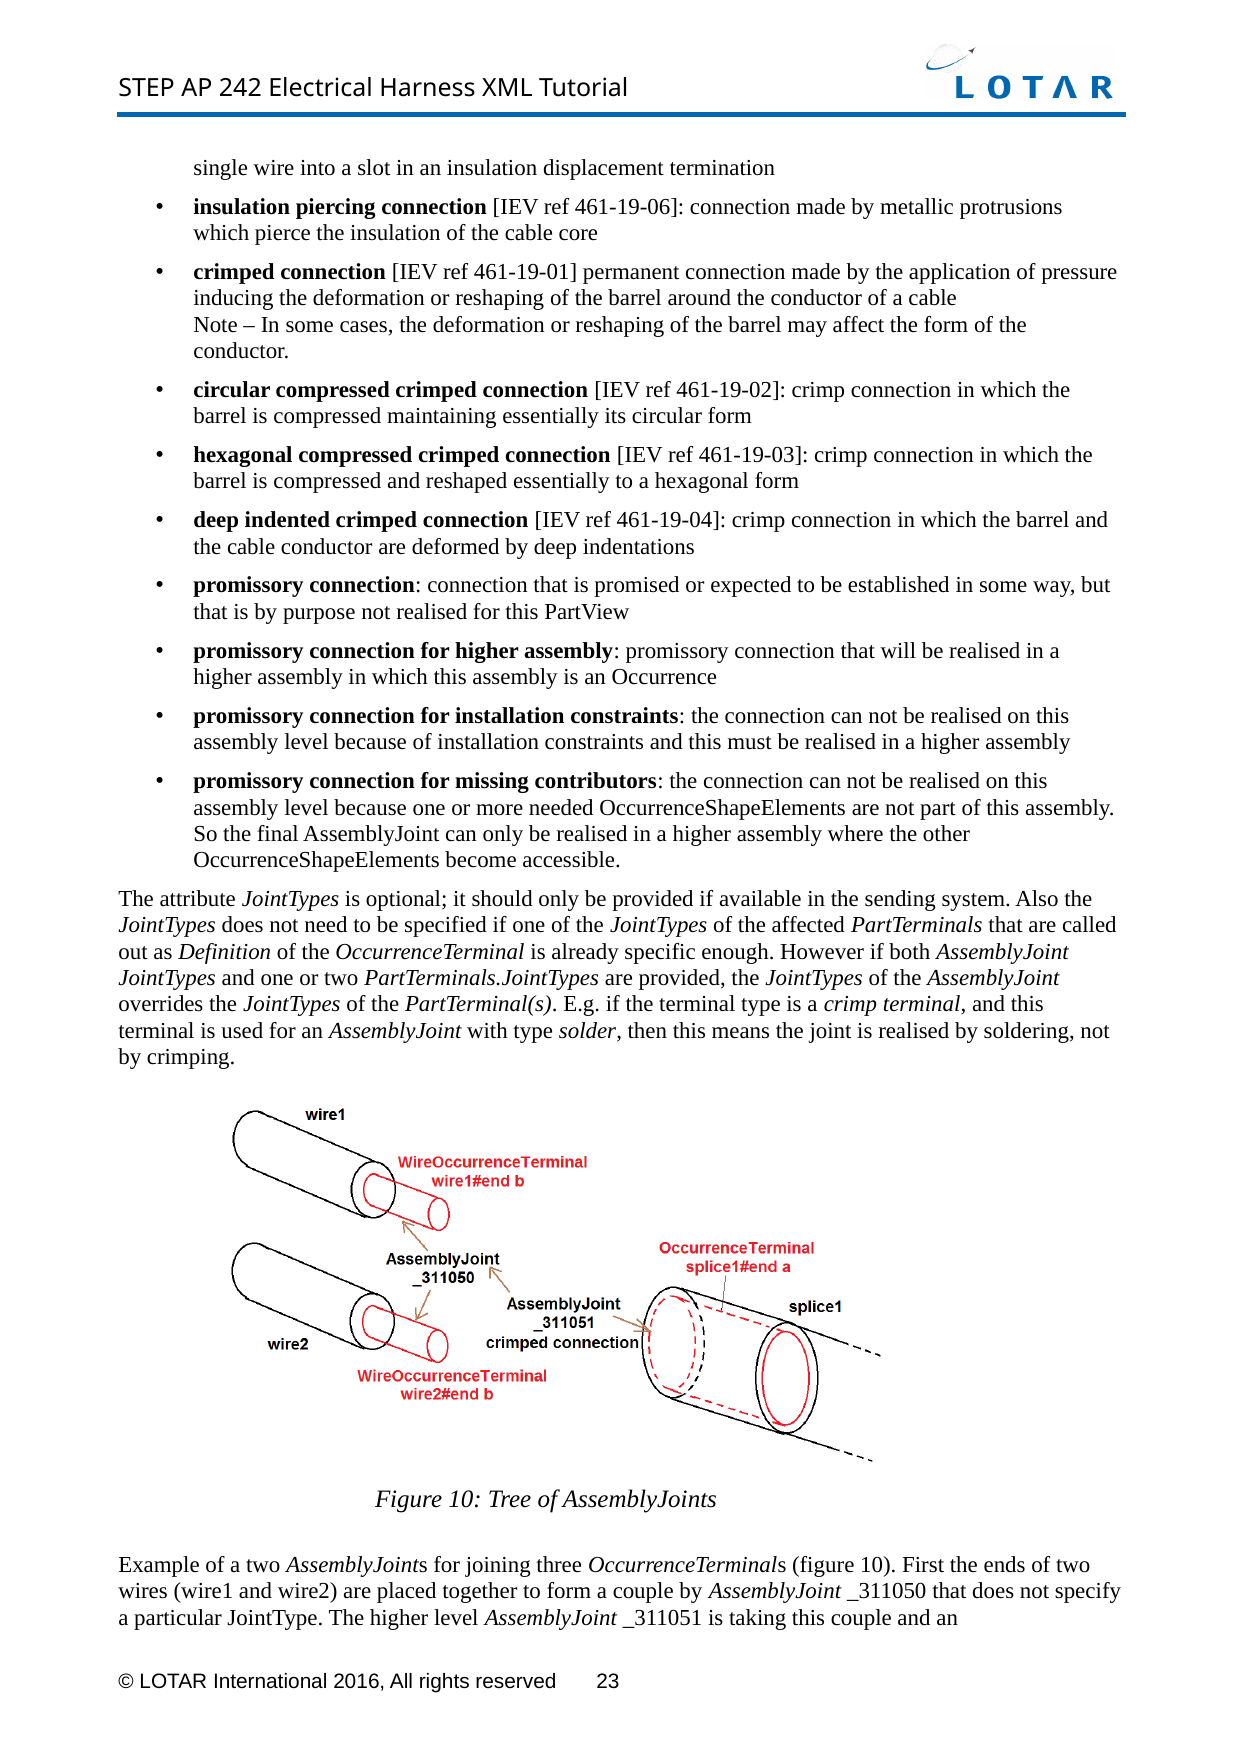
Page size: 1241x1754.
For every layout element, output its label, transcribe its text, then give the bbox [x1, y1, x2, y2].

list crimped connection [IEV ref 461-19-01] permanent connection made by the application of pressure inducing the deformation or reshaping of the barrel around the conductor of a cable Note – In some cases, the deformation or reshaping of the barrel may affect the form of the conductor. [156, 258, 1122, 363]
list circular compressed crimped connection [IEV ref 461-19-02]: crimp connection in which the barrel is compressed maintaining essentially its circular form [156, 376, 1122, 429]
text Figure 10: Tree of AssemblyJoints [193, 1484, 901, 1512]
list insulation piercing connection [IEV ref 461-19-06]: connection made by metallic protrusions which pierce the insulation of the cable core [156, 193, 1122, 246]
text The attribute JointTypes is optional; it should only be provided if available in the sending system. Also the JointTypes does not need to be specified if one of the JointTypes of the affected PartTerminals that are called out as Definition of the OccurrenceTerminal is already specific enough. However if both AssemblyJoint JointTypes and one or two PartTerminals.JointTypes are provided, the JointTypes of the AssemblyJoint overrides the JointTypes of the PartTerminal(s). E.g. if the terminal type is a crimp terminal, and this terminal is used for an AssemblyJoint with type solder, then this means the joint is realised by soldering, not by crimping. [118, 885, 1122, 1069]
list hexagonal compressed crimped connection [IEV ref 461-19-03]: crimp connection in which the barrel is compressed and reshaped essentially to a hexagonal form [156, 441, 1122, 494]
list promissory connection for higher assembly: promissory connection that will be realised in a higher assembly in which this assembly is an Occurrence [156, 637, 1122, 689]
picture [192, 1082, 902, 1484]
list promissory connection: connection that is promised or expected to be established in some way, but that is by purpose not realised for this PartView [156, 572, 1122, 624]
list deep indented crimped connection [IEV ref 461-19-04]: crimp connection in which the barrel and the cable conductor are deformed by deep indentations [156, 506, 1122, 559]
text Example of a two AssemblyJoints for joining three OccurrenceTerminals (figure 10). First the ends of two wires (wire1 and wire2) are placed together to form a couple by AssemblyJoint _311050 that does not specify a particular JointType. The higher level AssemblyJoint _311051 is taking this couple and an [118, 1551, 1122, 1630]
list single wire into a slot in an insulation displacement termination [156, 154, 1122, 180]
list promissory connection for installation constraints: the connection can not be realised on this assembly level because of installation constraints and this must be realised in a higher assembly [156, 702, 1122, 755]
list promissory connection for missing contributors: the connection can not be realised on this assembly level because one or more needed OccurrenceShapeElements are not part of this assembly. So the final AssemblyJoint can only be realised in a higher assembly where the other OccurrenceShapeElements become accessible. [156, 767, 1122, 873]
